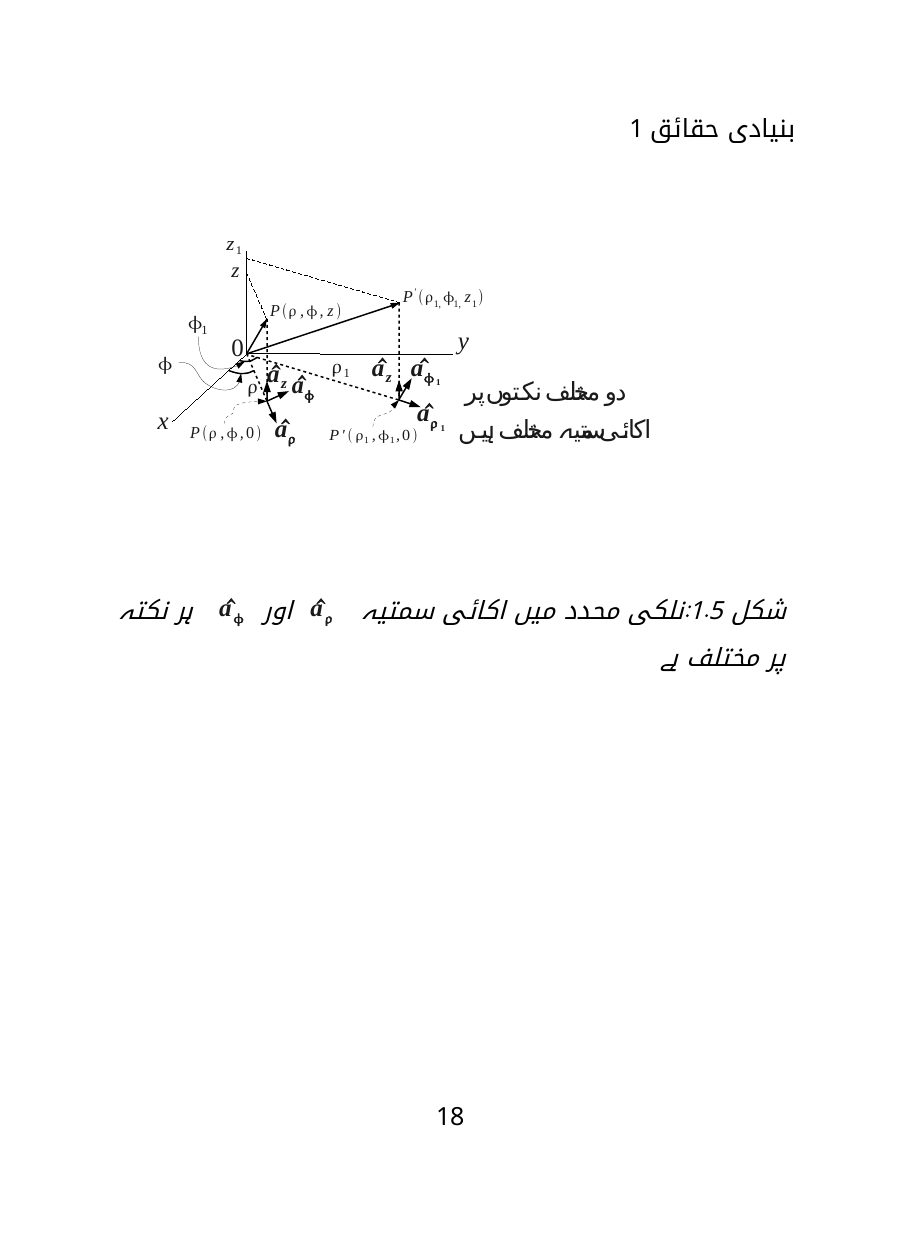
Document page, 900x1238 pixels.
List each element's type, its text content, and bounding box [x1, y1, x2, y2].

text شکل 1.5:نلکی محدد میں اکائی سمتیہ اور ہر نکتہ پر مختلف ہے [114, 195, 786, 682]
